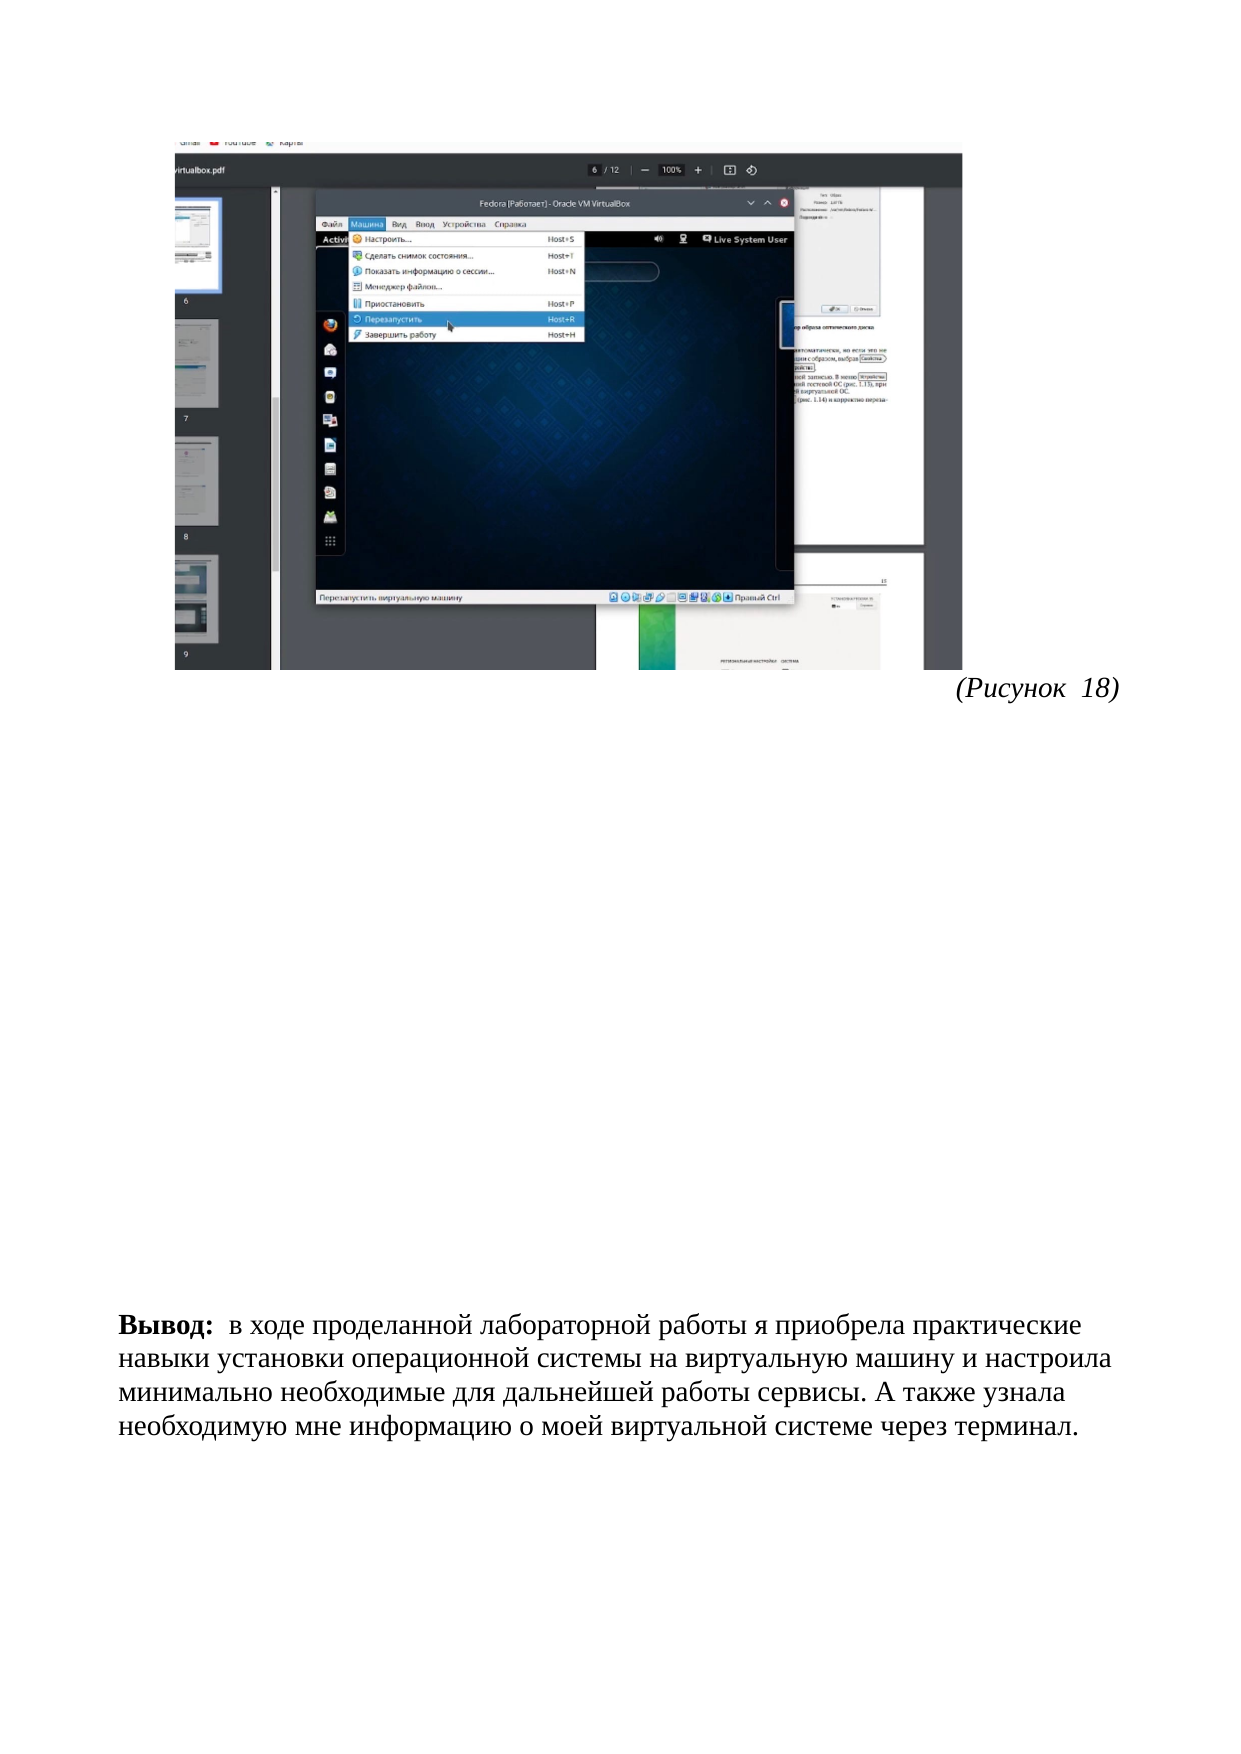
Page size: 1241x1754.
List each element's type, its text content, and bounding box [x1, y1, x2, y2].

text Вывод: в ходе проделанной лабораторной работы я приобрела практические навыки установки операционной системы на виртуальную машину и настроила минимально необходимые для дальнейшей работы сервисы. А также узнала необходимую мне информацию о моей виртуальной системе через терминал. [118, 1307, 1122, 1441]
text (Рисунок 18) [118, 118, 1122, 703]
picture [174, 142, 963, 670]
